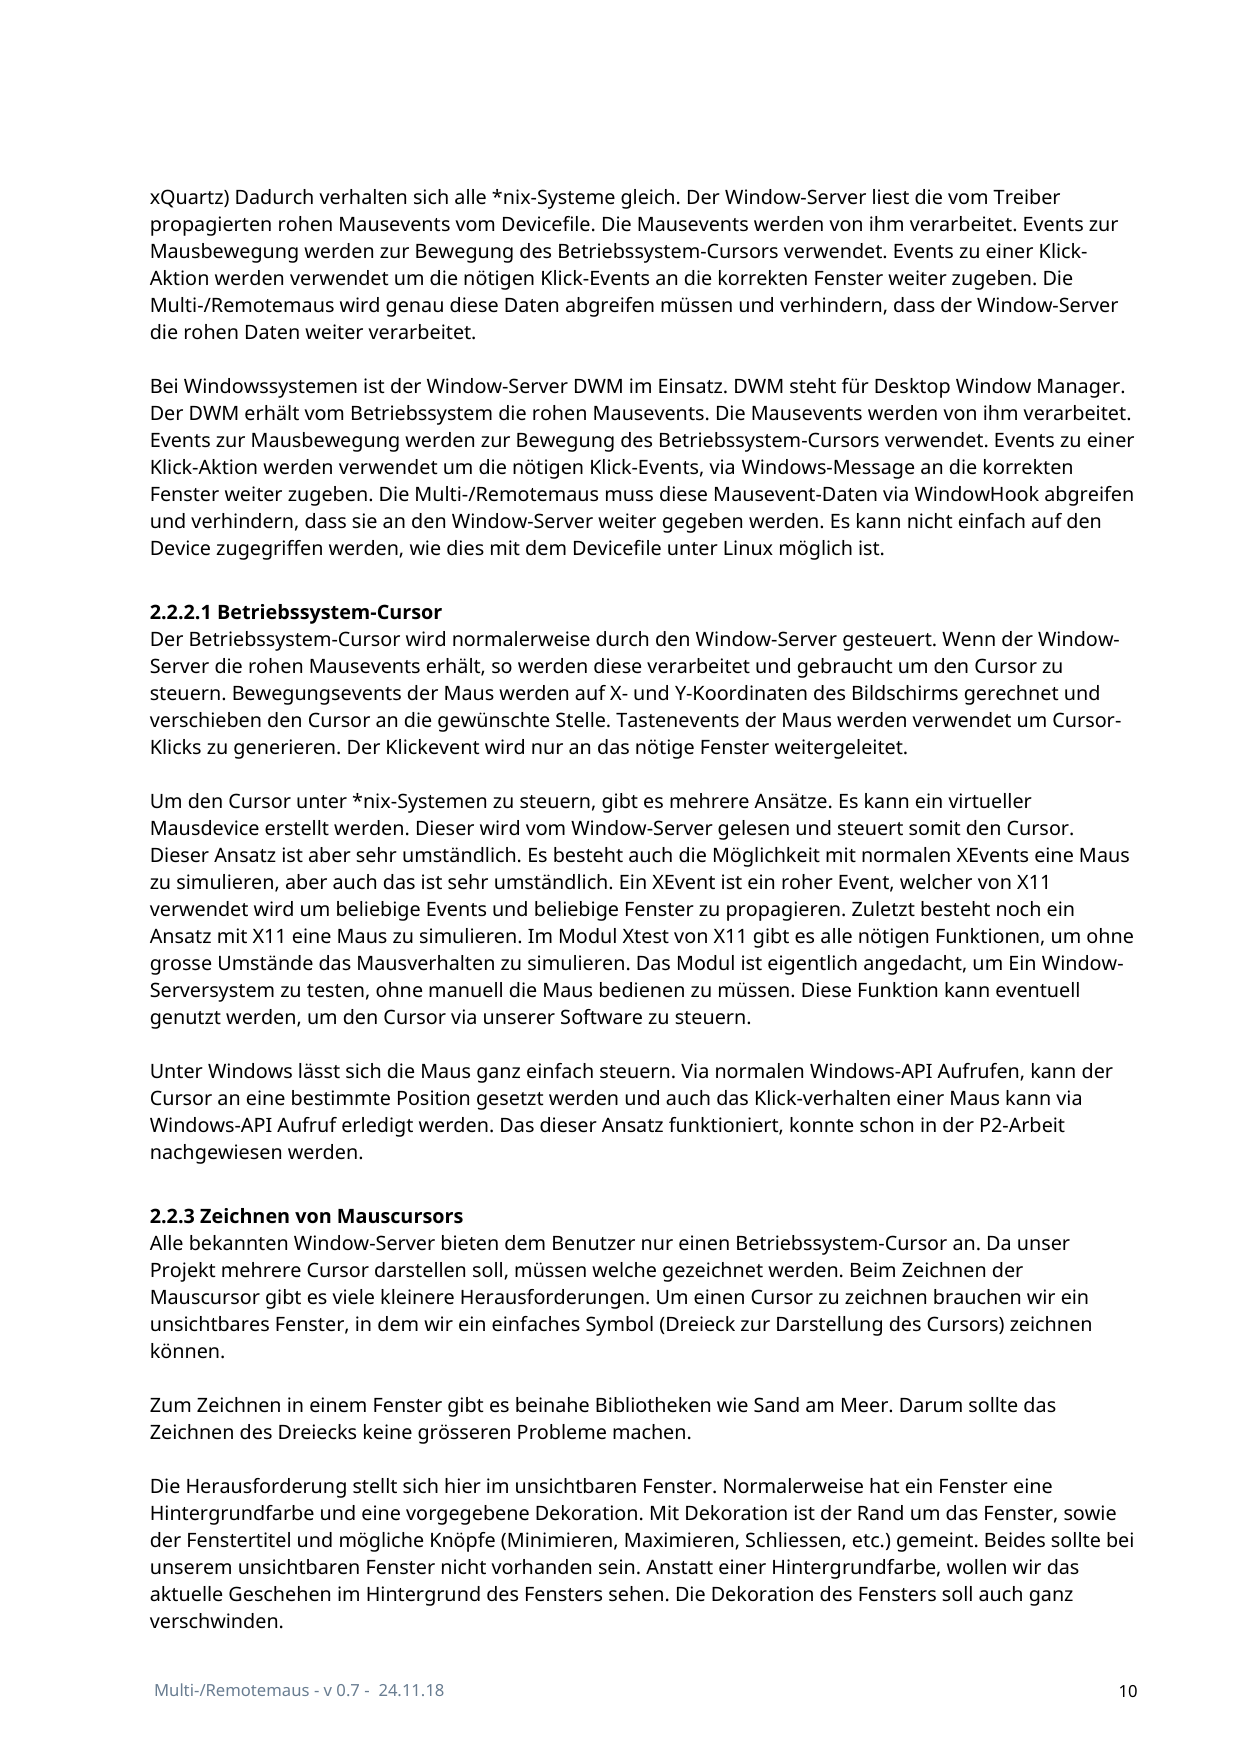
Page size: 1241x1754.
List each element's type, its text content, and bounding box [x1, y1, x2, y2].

text Bei Windowssystemen ist der Window-Server DWM im Einsatz. DWM steht für Desktop Window Manager. Der DWM erhält vom Betriebssystem die rohen Mausevents. Die Mausevents werden von ihm verarbeitet. Events zur Mausbewegung werden zur Bewegung des Betriebssystem-Cursors verwendet. Events zu einer Klick-Aktion werden verwendet um die nötigen Klick-Events, via Windows-Message an die korrekten Fenster weiter zugeben. Die Multi-/Remotemaus muss diese Mausevent-Daten via WindowHook abgreifen und verhindern, dass sie an den Window-Server weiter gegeben werden. Es kann nicht einfach auf den Device zugegriffen werden, wie dies mit dem Devicefile unter Linux möglich ist. [149, 372, 1136, 561]
text xQuartz) Dadurch verhalten sich alle *nix-Systeme gleich. Der Window-Server liest die vom Treiber propagierten rohen Mausevents vom Devicefile. Die Mausevents werden von ihm verarbeitet. Events zur Mausbewegung werden zur Bewegung des Betriebssystem-Cursors verwendet. Events zu einer Klick-Aktion werden verwendet um die nötigen Klick-Events an die korrekten Fenster weiter zugeben. Die Multi-/Remotemaus wird genau diese Daten abgreifen müssen und verhindern, dass der Window-Server die rohen Daten weiter verarbeitet. [149, 183, 1136, 345]
subtitle Betriebssystem-Cursor [149, 598, 1136, 625]
text Zum Zeichnen in einem Fenster gibt es beinahe Bibliotheken wie Sand am Meer. Darum sollte das Zeichnen des Dreiecks keine grösseren Probleme machen. [149, 1391, 1136, 1445]
text Die Herausforderung stellt sich hier im unsichtbaren Fenster. Normalerweise hat ein Fenster eine Hintergrundfarbe und eine vorgegebene Dekoration. Mit Dekoration ist der Rand um das Fenster, sowie der Fenstertitel und mögliche Knöpfe (Minimieren, Maximieren, Schliessen, etc.) gemeint. Beides sollte bei unserem unsichtbaren Fenster nicht vorhanden sein. Anstatt einer Hintergrundfarbe, wollen wir das aktuelle Geschehen im Hintergrund des Fensters sehen. Die Dekoration des Fensters soll auch ganz verschwinden. [149, 1472, 1136, 1634]
subtitle Zeichnen von Mauscursors [149, 1202, 1136, 1229]
text Um den Cursor unter *nix-Systemen zu steuern, gibt es mehrere Ansätze. Es kann ein virtueller Mausdevice erstellt werden. Dieser wird vom Window-Server gelesen und steuert somit den Cursor. Dieser Ansatz ist aber sehr umständlich. Es besteht auch die Möglichkeit mit normalen XEvents eine Maus zu simulieren, aber auch das ist sehr umständlich. Ein XEvent ist ein roher Event, welcher von X11 verwendet wird um beliebige Events und beliebige Fenster zu propagieren. Zuletzt besteht noch ein Ansatz mit X11 eine Maus zu simulieren. Im Modul Xtest von X11 gibt es alle nötigen Funktionen, um ohne grosse Umstände das Mausverhalten zu simulieren. Das Modul ist eigentlich angedacht, um Ein Window-Serversystem zu testen, ohne manuell die Maus bedienen zu müssen. Diese Funktion kann eventuell genutzt werden, um den Cursor via unserer Software zu steuern. [149, 787, 1136, 1030]
text Alle bekannten Window-Server bieten dem Benutzer nur einen Betriebssystem-Cursor an. Da unser Projekt mehrere Cursor darstellen soll, müssen welche gezeichnet werden. Beim Zeichnen der Mauscursor gibt es viele kleinere Herausforderungen. Um einen Cursor zu zeichnen brauchen wir ein unsichtbares Fenster, in dem wir ein einfaches Symbol (Dreieck zur Darstellung des Cursors) zeichnen können. [149, 1229, 1136, 1364]
text Der Betriebssystem-Cursor wird normalerweise durch den Window-Server gesteuert. Wenn der Window-Server die rohen Mausevents erhält, so werden diese verarbeitet und gebraucht um den Cursor zu steuern. Bewegungsevents der Maus werden auf X- und Y-Koordinaten des Bildschirms gerechnet und verschieben den Cursor an die gewünschte Stelle. Tastenevents der Maus werden verwendet um Cursor-Klicks zu generieren. Der Klickevent wird nur an das nötige Fenster weitergeleitet. [149, 625, 1136, 760]
text Unter Windows lässt sich die Maus ganz einfach steuern. Via normalen Windows-API Aufrufen, kann der Cursor an eine bestimmte Position gesetzt werden und auch das Klick-verhalten einer Maus kann via Windows-API Aufruf erledigt werden. Das dieser Ansatz funktioniert, konnte schon in der P2-Arbeit nachgewiesen werden. [149, 1057, 1136, 1165]
